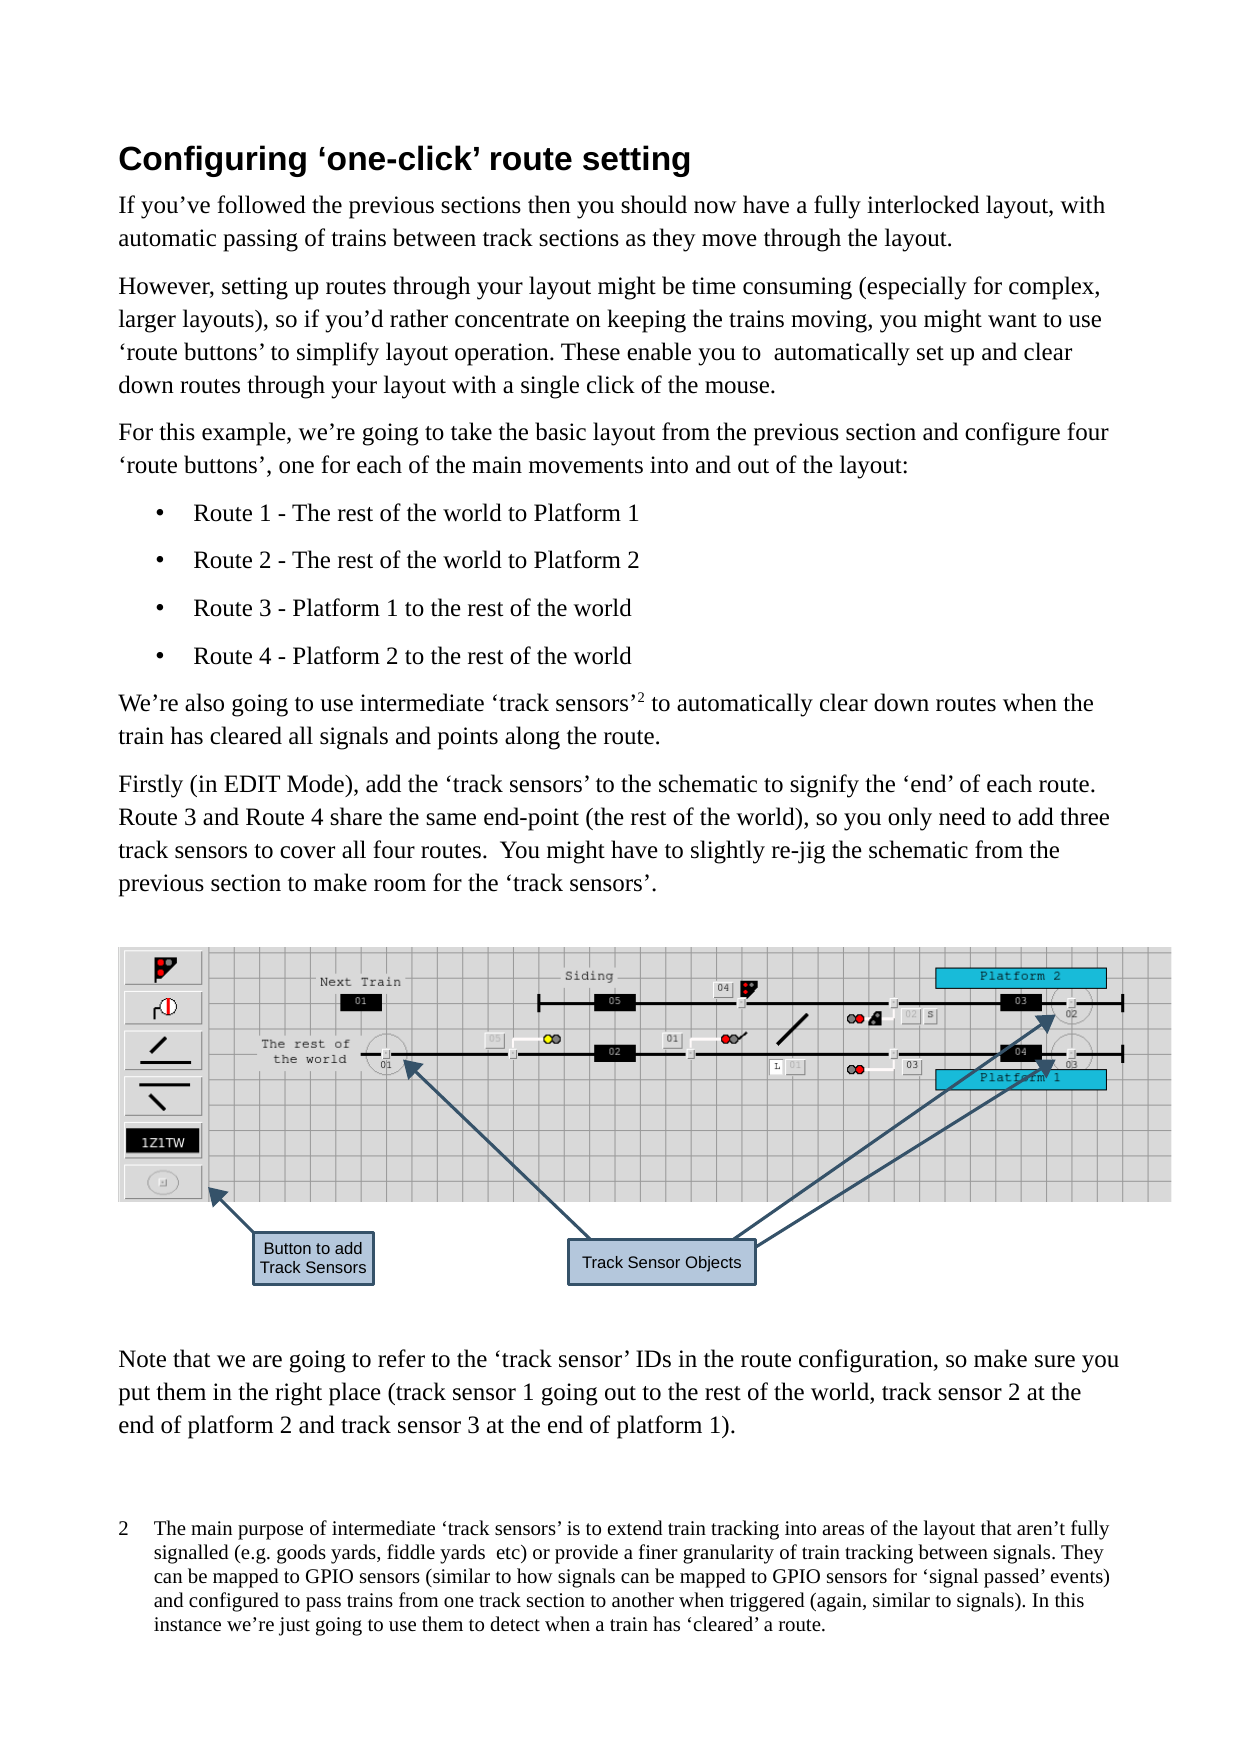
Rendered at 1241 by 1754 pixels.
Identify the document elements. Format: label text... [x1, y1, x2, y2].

text The main purpose of intermediate ‘track sensors’ is to extend train tracking into areas of the layout that aren’t fully signalled (e.g. goods yards, fiddle yards etc) or provide a finer granularity of train tracking between signals. They can be mapped to GPIO sensors (similar to how signals can be mapped to GPIO sensors for ‘signal passed’ events) and configured to pass trains from one track section to another when triggered (again, similar to signals). In this instance we’re just going to use them to detect when a train has ‘cleared’ a route. [118, 1516, 1122, 1636]
text Note that we are going to refer to the ‘track sensor’ IDs in the route configuration, so make sure you put them in the right place (track sensor 1 going out to the rest of the world, track sensor 2 at the end of platform 2 and track sensor 3 at the end of platform 1). [118, 1344, 1122, 1439]
picture [118, 947, 1172, 1202]
list Route 3 - Platform 1 to the rest of the world [156, 593, 1122, 622]
text Firstly (in EDIT Mode), add the ‘track sensors’ to the schematic to signify the ‘end’ of each route. Route 3 and Route 4 share the same end-point (the rest of the world), so you only need to add three track sensors to cover all four routes. You might have to slightly re-jig the schematic from the previous section to make room for the ‘track sensors’. [118, 769, 1122, 897]
list Route 2 - The rest of the world to Platform 2 [156, 546, 1122, 574]
text For this example, we’re going to take the basic layout from the previous section and configure four ‘route buttons’, one for each of the main movements into and out of the layout: [118, 417, 1122, 479]
subtitle Configuring ‘one-click’ route setting [118, 139, 1122, 178]
list Route 1 - The rest of the world to Platform 1 [156, 498, 1122, 527]
text If you’ve followed the previous sections then you should now have a fully interlocked layout, with automatic passing of trains between track sections as they move through the layout. [118, 190, 1122, 252]
list Route 4 - Platform 2 to the rest of the world [156, 641, 1122, 669]
text However, setting up routes through your layout might be time consuming (especially for complex, larger layouts), so if you’d rather concentrate on keeping the trains moving, you might want to use ‘route buttons’ to simplify layout operation. These enable you to automatically set up and clear down routes through your layout with a single click of the mouse. [118, 271, 1122, 398]
text We’re also going to use intermediate ‘track sensors’ to automatically clear down routes when the train has cleared all signals and points along the route. [118, 688, 1122, 750]
